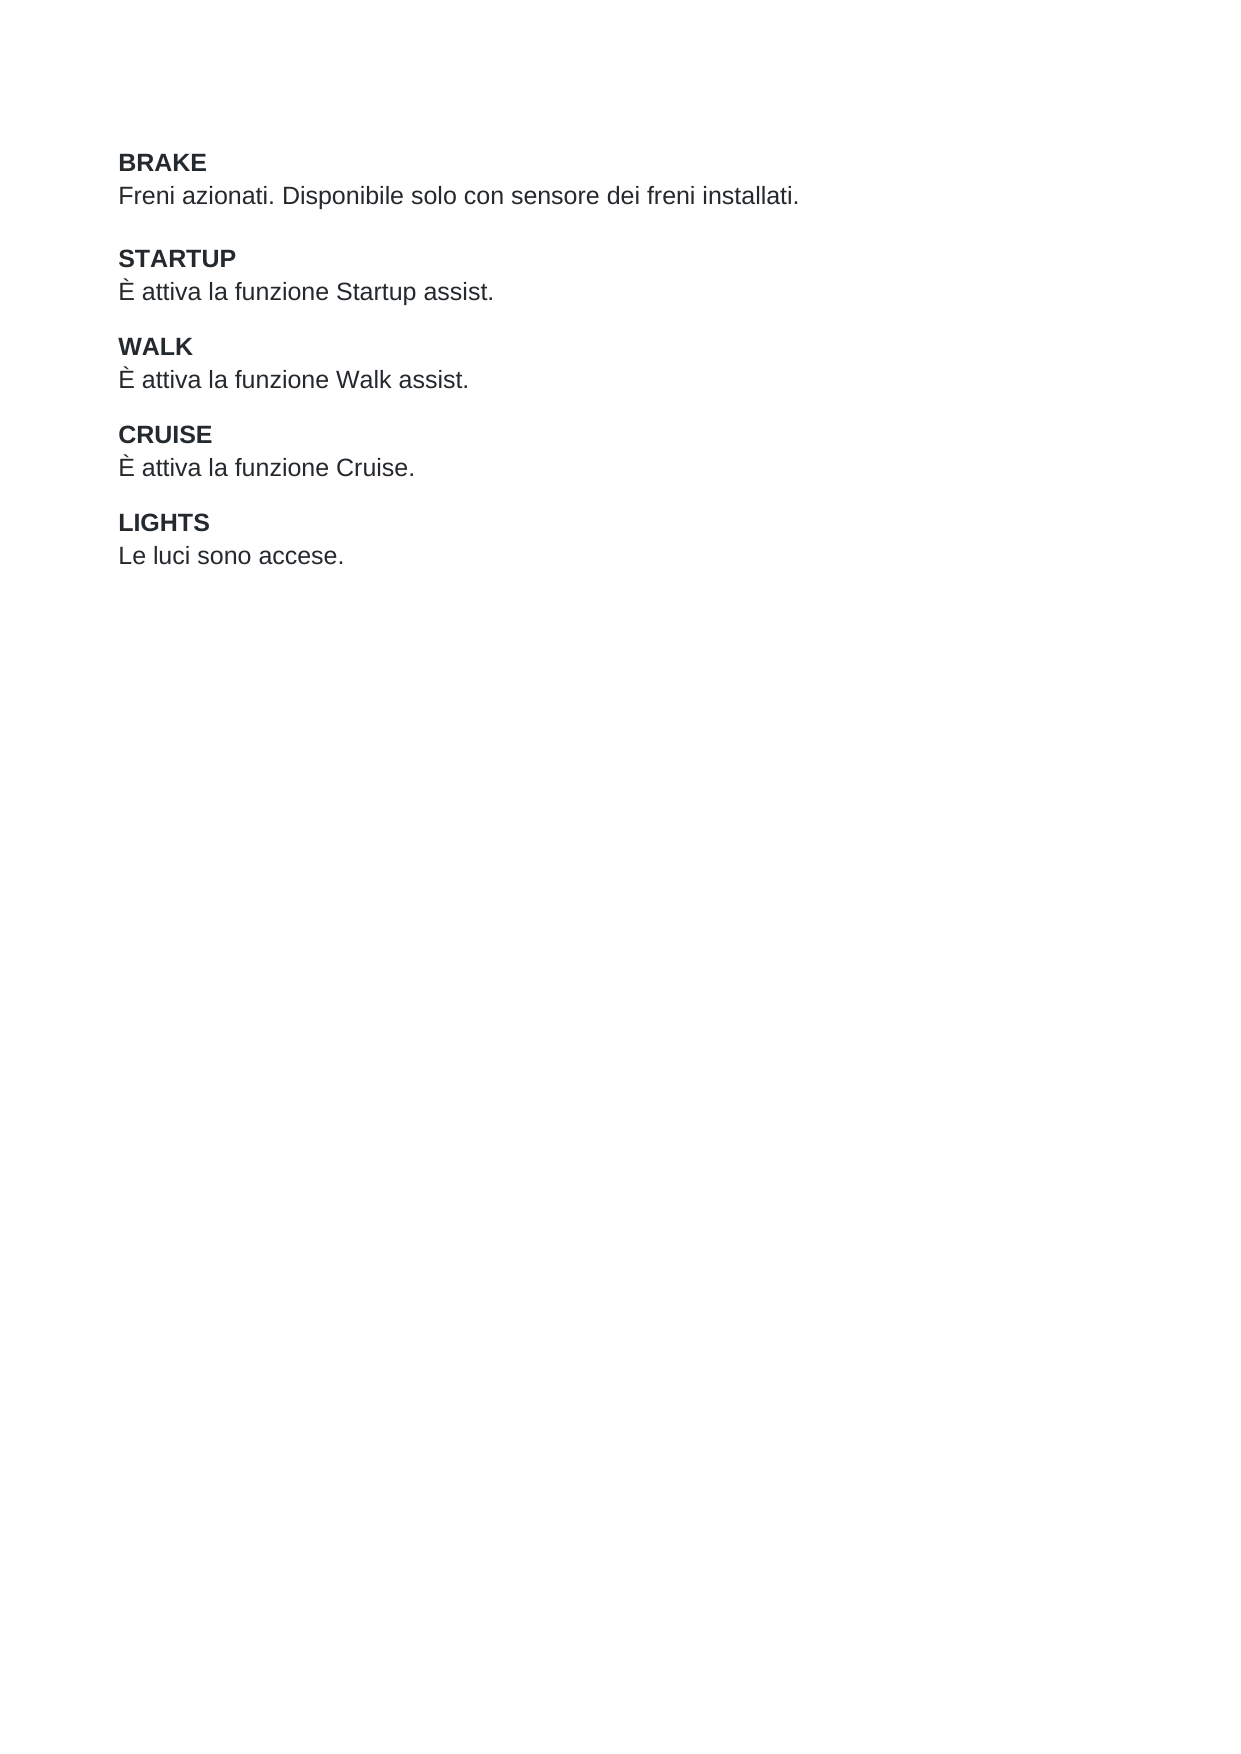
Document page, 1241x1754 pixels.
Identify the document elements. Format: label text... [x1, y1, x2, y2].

text È attiva la funzione Startup assist. [118, 277, 1122, 306]
text BRAKE [118, 148, 1122, 176]
text WALK [118, 332, 1122, 361]
text LIGHTS [118, 508, 1122, 537]
text Freni azionati. Disponibile solo con sensore dei freni installati. [118, 181, 1122, 209]
text CRUISE [118, 420, 1122, 449]
text È attiva la funzione Cruise. [118, 453, 1122, 482]
text STARTUP [118, 244, 1122, 273]
text Le luci sono accese. [118, 541, 1122, 570]
text È attiva la funzione Walk assist. [118, 365, 1122, 394]
